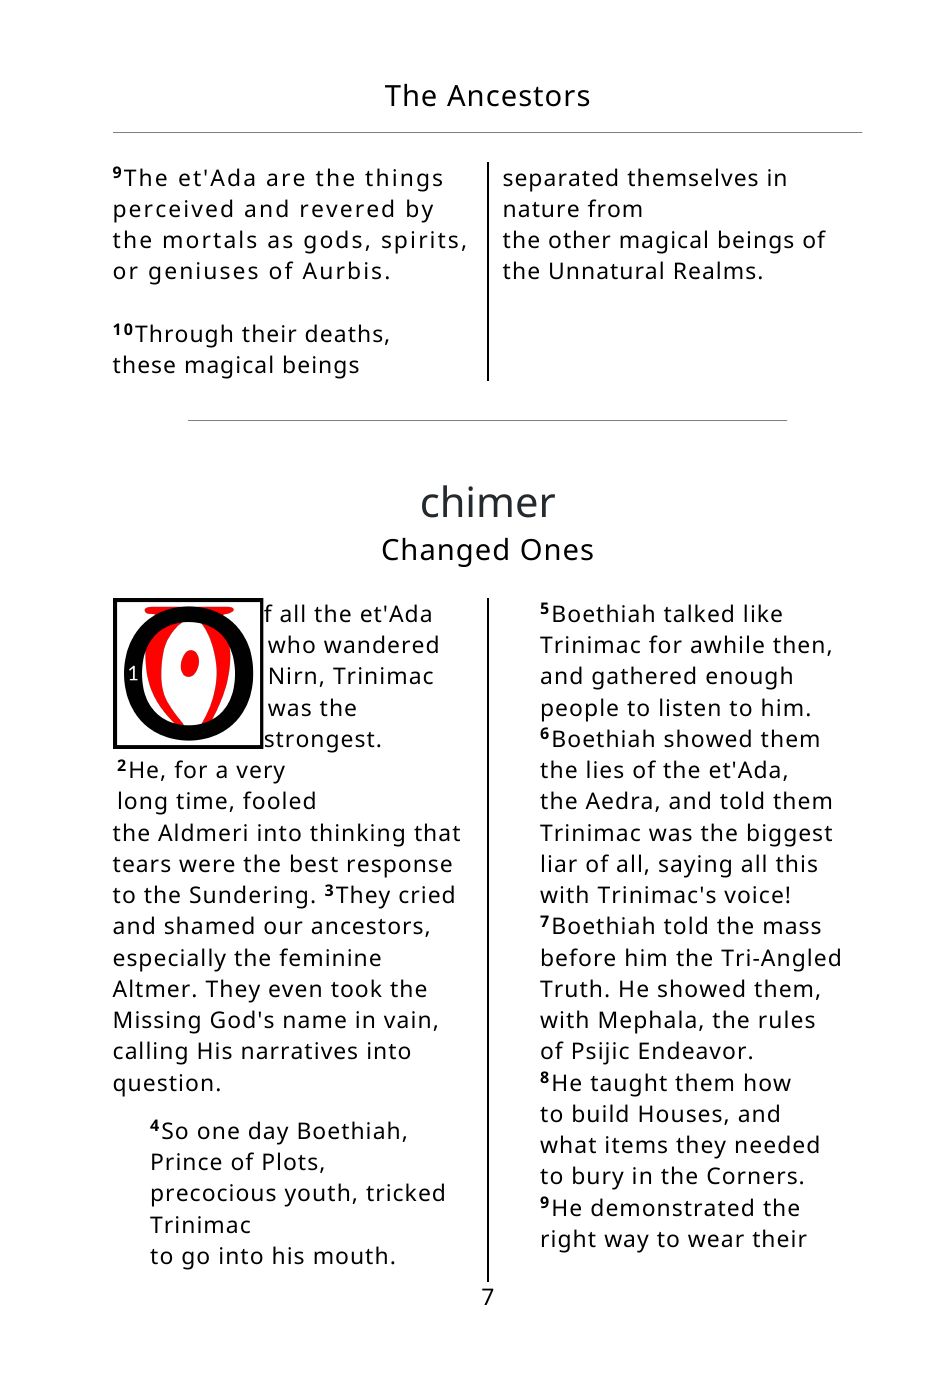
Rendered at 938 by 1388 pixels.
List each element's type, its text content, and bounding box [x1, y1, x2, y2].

text Nirn, Trinimac [264, 660, 472, 691]
text 4So one day Boethiah, Prince of Plots, precocious youth, tricked Trinimac to go into his mouth. [150, 1115, 454, 1271]
text 2He, for a very [112, 754, 472, 785]
subtitle chimer [112, 473, 862, 529]
text separated themselves in nature from the other magical beings of the Unnatural Realms. [502, 162, 862, 287]
text long time, fooled [112, 785, 472, 816]
text The Ancestors [112, 75, 862, 115]
text 10Through their deaths, these magical beings [112, 318, 472, 380]
text was the strongest. [112, 691, 472, 754]
picture [113, 598, 264, 749]
text the Aldmeri into thinking that tears were the best response to the Sundering. 3They cried and shamed our ancestors, especially the feminine Altmer. They even took the Missing God's name in vain, calling His narratives into question. [112, 816, 472, 1098]
text f all the et'Ada [264, 598, 472, 629]
text 9The et'Ada are the things perceived and revered by the mortals as gods, spirits, or geniuses of Aurbis. [112, 162, 472, 287]
text who wandered [264, 629, 472, 660]
text Changed Ones [112, 529, 862, 569]
text 5Boethiah talked like Trinimac for awhile then, and gathered enough people to listen to him. 6Boethiah showed them the lies of the et'Ada, the Aedra, and told them Trinimac was the biggest liar of all, saying all this with Trinimac's voice! 7Boethiah told the mass before him the Tri-Angled Truth. He showed them, with Mephala, the rules of Psijic Endeavor. 8He taught them how to build Houses, and what items they needed to bury in the Corners. 9He demonstrated the right way to wear their [540, 598, 844, 1254]
